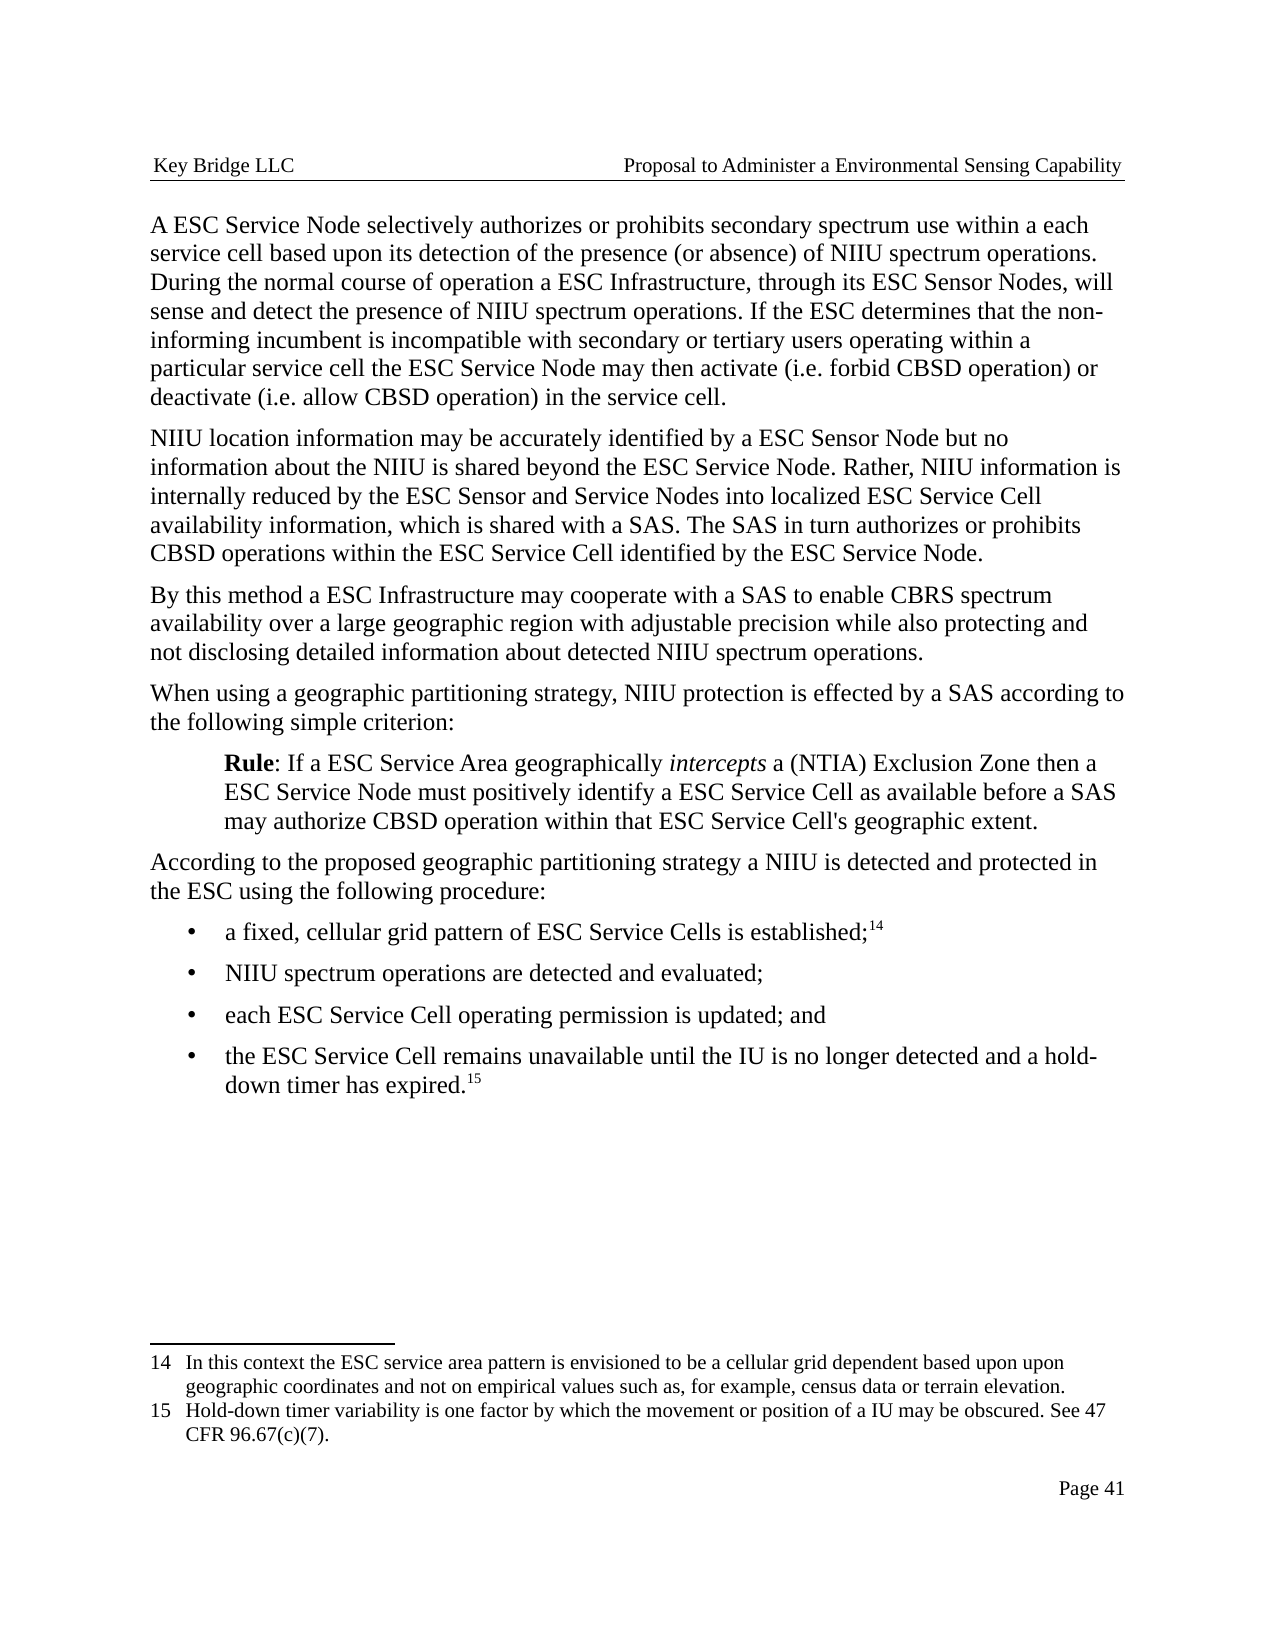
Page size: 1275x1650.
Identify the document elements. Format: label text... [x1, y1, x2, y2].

list NIIU spectrum operations are detected and evaluated; [187, 958, 1125, 987]
list In this context the ESC service area pattern is envisioned to be a cellular grid dependent based upon upon geographic coordinates and not on empirical values such as, for example, census data or terrain elevation. [150, 1350, 1125, 1398]
list each ESC Service Cell operating permission is updated; and [187, 1000, 1125, 1028]
text According to the proposed geographic partitioning strategy a NIIU is detected and protected in the ESC using the following procedure: [150, 847, 1125, 905]
list a fixed, cellular grid pattern of ESC Service Cells is established; [187, 917, 1125, 946]
text Rule: If a ESC Service Area geographically intercepts a (NTIA) Exclusion Zone then a ESC Service Node must positively identify a ESC Service Cell as available before a SAS may authorize CBSD operation within that ESC Service Cell's geographic extent. [224, 748, 1125, 835]
list Hold-down timer variability is one factor by which the movement or position of a IU may be obscured. See 47 CFR 96.67(c)(7). [150, 1398, 1125, 1446]
text When using a geographic partitioning strategy, NIIU protection is effected by a SAS according to the following simple criterion: [150, 678, 1125, 736]
text A ESC Service Node selectively authorizes or prohibits secondary spectrum use within a each service cell based upon its detection of the presence (or absence) of NIIU spectrum operations. During the normal course of operation a ESC Infrastructure, through its ESC Sensor Nodes, will sense and detect the presence of NIIU spectrum operations. If the ESC determines that the non-informing incumbent is incompatible with secondary or tertiary users operating within a particular service cell the ESC Service Node may then activate (i.e. forbid CBSD operation) or deactivate (i.e. allow CBSD operation) in the service cell. [150, 210, 1125, 411]
list the ESC Service Cell remains unavailable until the IU is no longer detected and a hold-down timer has expired. [187, 1041, 1125, 1098]
text NIIU location information may be accurately identified by a ESC Sensor Node but no information about the NIIU is shared beyond the ESC Service Node. Rather, NIIU information is internally reduced by the ESC Sensor and Service Nodes into localized ESC Service Cell availability information, which is shared with a SAS. The SAS in turn authorizes or prohibits CBSD operations within the ESC Service Cell identified by the ESC Service Node. [150, 423, 1125, 567]
text By this method a ESC Infrastructure may cooperate with a SAS to enable CBRS spectrum availability over a large geographic region with adjustable precision while also protecting and not disclosing detailed information about detected NIIU spectrum operations. [150, 580, 1125, 666]
